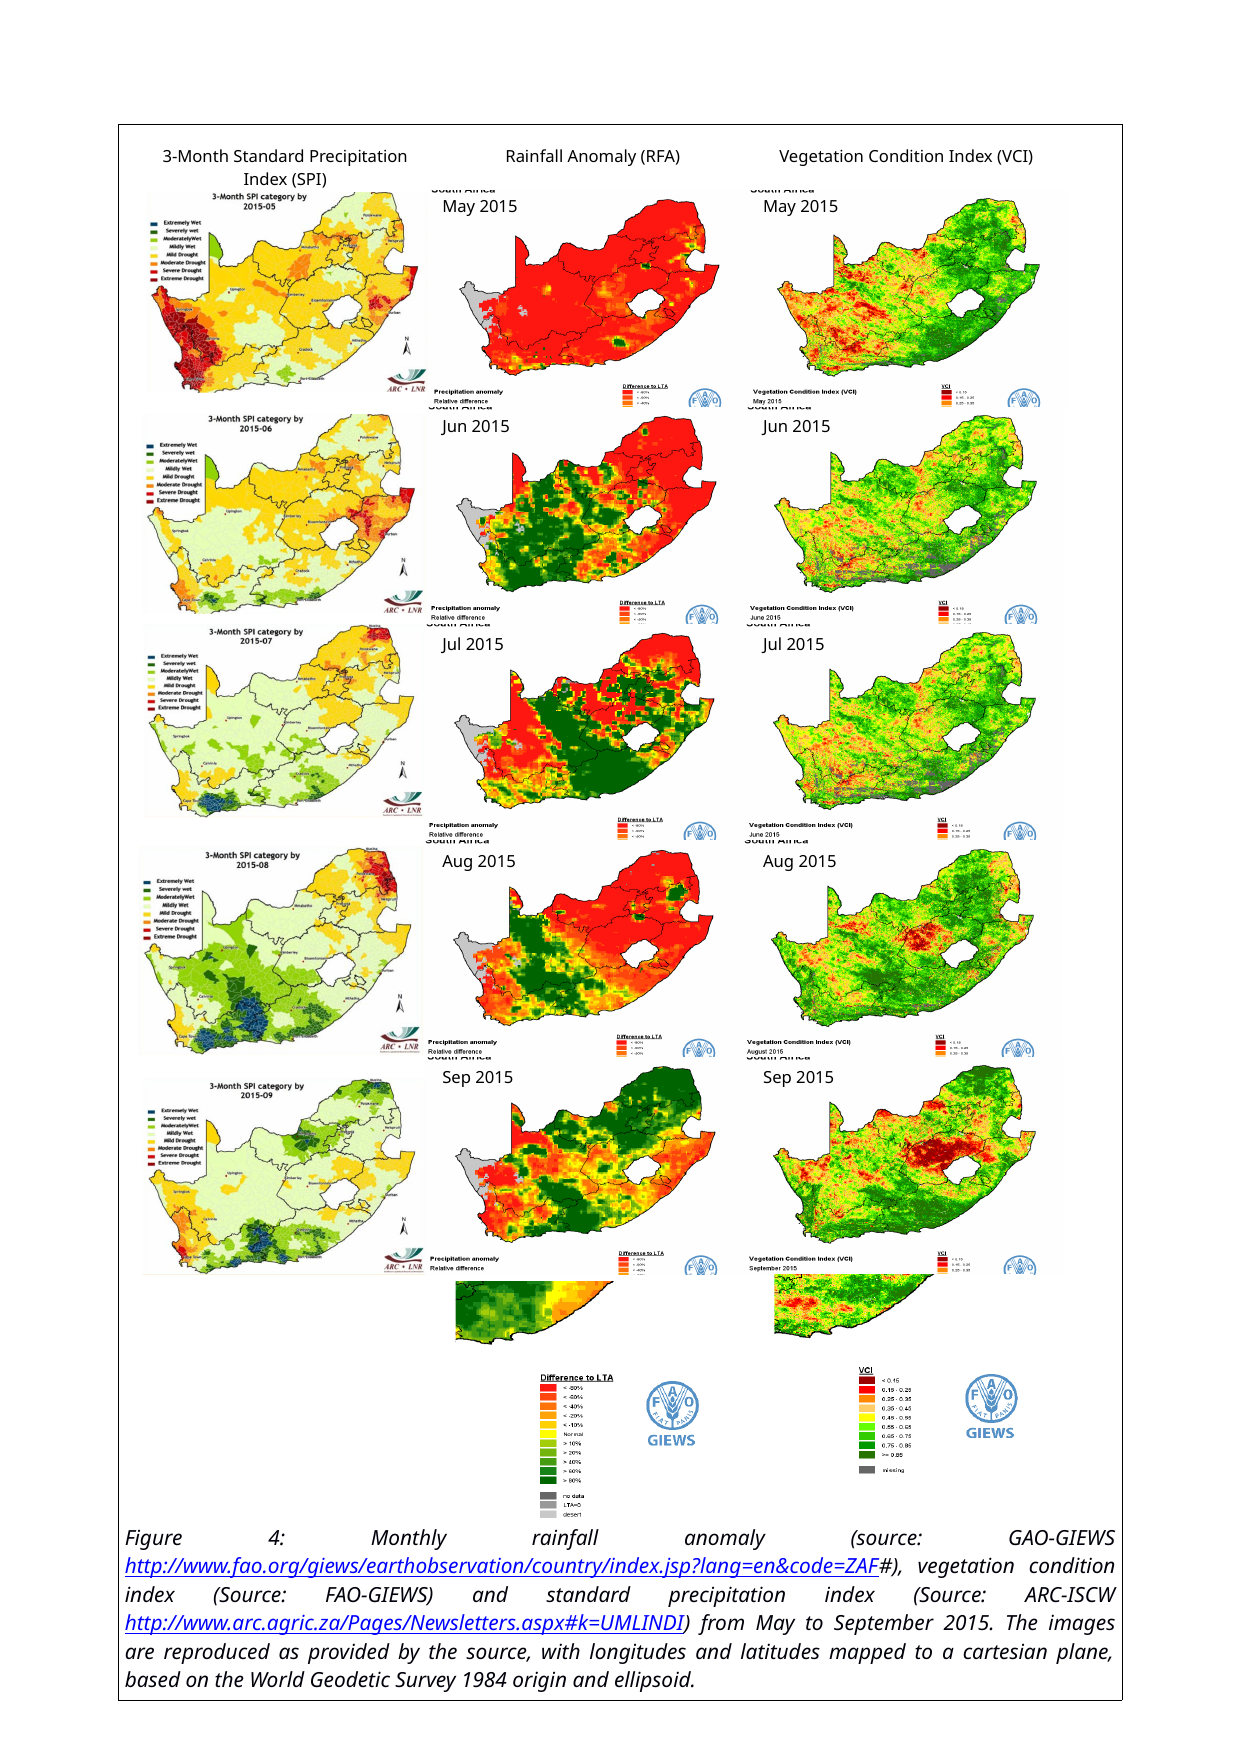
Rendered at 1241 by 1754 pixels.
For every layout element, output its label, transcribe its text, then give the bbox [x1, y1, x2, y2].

text Figure 4: Monthly rainfall anomaly (source: GAO-GIEWS http://www.fao.org/giews/earthobservation/country/index.jsp?lang=en&code=ZAF#), vegetation condition index (Source: FAO-GIEWS) and standard precipitation index (Source: ARC-ISCW http://www.arc.agric.za/Pages/Newsletters.aspx#k=UMLINDI) from May to September 2015. The images are reproduced as provided by the source, with longitudes and latitudes mapped to a cartesian plane, based on the World Geodetic Survey 1984 origin and ellipsoid. [124, 1274, 1116, 1694]
picture [455, 1281, 715, 1524]
picture [138, 190, 1068, 1516]
